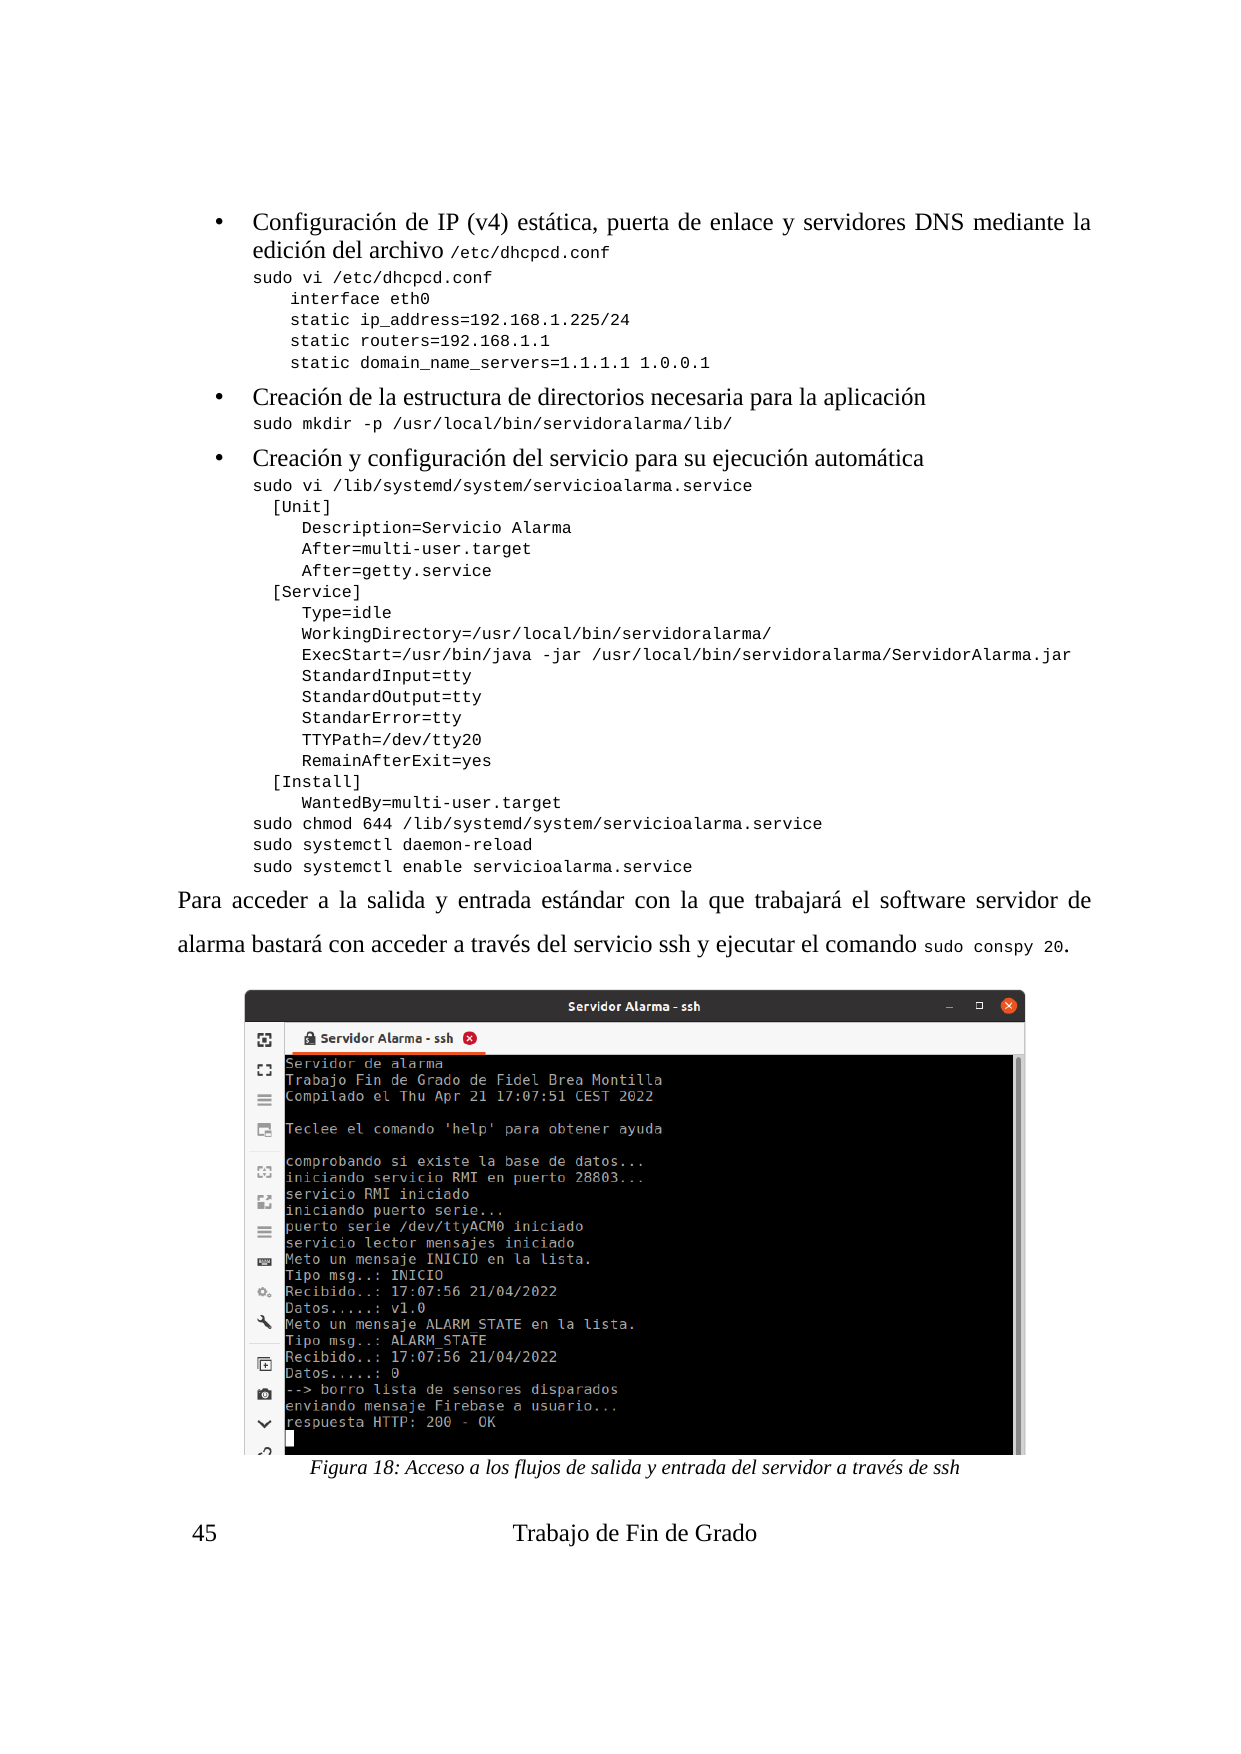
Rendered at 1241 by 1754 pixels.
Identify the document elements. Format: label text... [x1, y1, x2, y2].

list static domain_name_servers=1.1.1.1 1.0.0.1 [252, 361, 1092, 370]
picture [236, 983, 1033, 1455]
list Creación y configuración del servicio para su ejecución automática [215, 443, 1092, 472]
list sudo vi /etc/dhcpcd.conf [215, 276, 413, 285]
text Para acceder a la salida y entrada estándar con la que trabajará el software servidor de alarma bastará con acceder a través del servicio ssh y ejecutar el comando sudo conspy 20. [177, 886, 1092, 957]
text Figura 18: Acceso a los flujos de salida y entrada del servidor a través de ssh [177, 996, 1092, 1479]
list WorkingDirectory=/usr/local/bin/servidoralarma/ [236, 632, 368, 641]
list WorkingDirectory=/usr/local/bin/servidoralarma/ [456, 632, 1092, 641]
list Configuración de IP (v4) estática, puerta de enlace y servidores DNS mediante la edición del archivo /etc/dhcpcd.conf [215, 207, 1092, 264]
list sudo systemctl enable servicioalarma.service [215, 864, 316, 874]
list StandardInput=tty [236, 674, 402, 683]
list StandarError=tty [236, 716, 1092, 726]
list Type=idle [236, 611, 315, 620]
list static routers=192.168.1.1 [252, 339, 1092, 349]
list WantedBy=multi-user.target [236, 801, 375, 810]
list RemainAfterExit=yes [466, 759, 1092, 768]
list StandardOutput=tty [236, 695, 412, 705]
list StandardInput=tty [466, 674, 1092, 683]
list [Service] [358, 589, 1092, 599]
list Description=Servicio Alarma [236, 526, 362, 536]
list [Service] [276, 589, 356, 599]
list RemainAfterExit=yes [236, 759, 465, 768]
list static ip_address=192.168.1.225/24 [252, 318, 371, 328]
list TTYPath=/dev/tty20 [236, 738, 455, 747]
list [Service] [236, 589, 274, 599]
list sudo mkdir -p /usr/local/bin/servidoralarma/lib/ [375, 422, 1092, 432]
list sudo systemctl daemon-reload [215, 843, 1092, 853]
list After=multi-user.target [236, 547, 508, 557]
list sudo vi /lib/systemd/system/servicioalarma.service [215, 484, 396, 493]
list interface eth0 [252, 297, 1092, 306]
list StandardInput=tty [404, 674, 465, 683]
list [Unit] [236, 505, 274, 514]
list After=getty.service [236, 568, 368, 578]
list ExecStart=/usr/bin/java -jar /usr/local/bin/servidoralarma/ServidorAlarma.jar [236, 653, 496, 662]
list [Install] [276, 780, 356, 789]
list sudo vi /lib/systemd/system/servicioalarma.service [477, 484, 1092, 493]
list WantedBy=multi-user.target [376, 801, 538, 810]
list [Unit] [328, 505, 1092, 514]
list Type=idle [324, 611, 1092, 620]
list [Install] [358, 780, 1092, 789]
list sudo chmod 644 /lib/systemd/system/servicioalarma.service [215, 822, 1092, 832]
list sudo mkdir -p /usr/local/bin/servidoralarma/lib/ [215, 422, 373, 432]
list Creación de la estructura de directorios necesaria para la aplicación [215, 382, 1092, 410]
list WantedBy=multi-user.target [539, 801, 1092, 810]
list After=getty.service [406, 568, 1092, 578]
list static ip_address=192.168.1.225/24 [373, 318, 1092, 328]
list sudo vi /etc/dhcpcd.conf [415, 276, 1092, 285]
list [Unit] [276, 505, 326, 514]
list ExecStart=/usr/bin/java -jar /usr/local/bin/servidoralarma/ServidorAlarma.jar [558, 653, 1046, 662]
list [Install] [236, 780, 274, 789]
list StandardOutput=tty [414, 695, 1092, 705]
list Description=Servicio Alarma [364, 526, 1092, 536]
list After=multi-user.target [509, 547, 1092, 557]
list sudo systemctl enable servicioalarma.service [317, 864, 1092, 874]
list TTYPath=/dev/tty20 [456, 738, 1092, 747]
